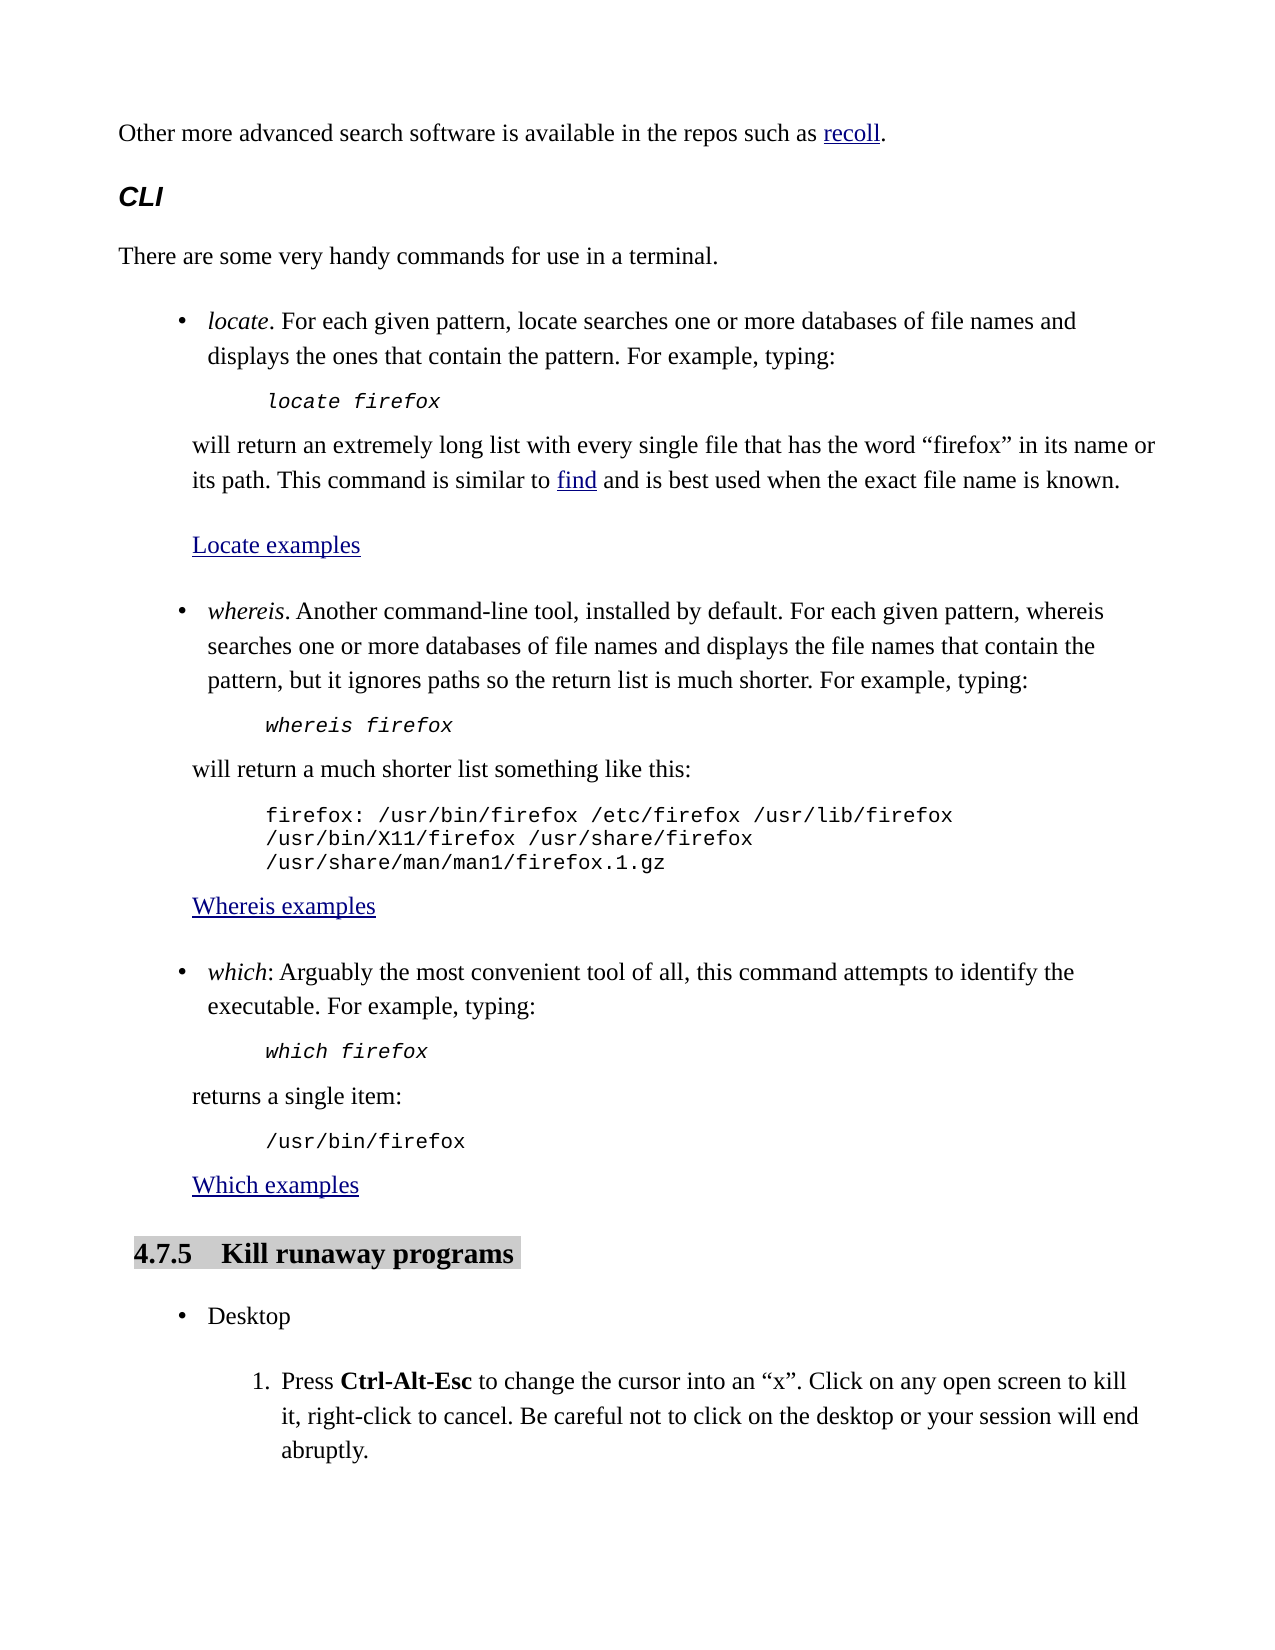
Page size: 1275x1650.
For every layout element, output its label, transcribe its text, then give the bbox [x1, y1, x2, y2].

list whereis firefox [236, 715, 1157, 739]
list firefox: /usr/bin/firefox /etc/firefox /usr/lib/firefox [236, 805, 1157, 828]
list which: Arguably the most convenient tool of all, this command attempts to identify the executable. For example, typing: [178, 957, 1141, 1020]
list returns a single item: [162, 1081, 1157, 1109]
list Which examples [162, 1170, 1157, 1199]
text There are some very handy commands for use in a terminal. [118, 241, 1157, 269]
list will return an extremely long list with every single file that has the word “firefox” in its name or its path. This command is similar to find and is best used when the exact file name is known. [162, 430, 1157, 493]
subtitle 4.7.5 Kill runaway programs [521, 1236, 1141, 1269]
list will return a much shorter list something like this: [162, 754, 1157, 783]
list Locate examples [162, 531, 1157, 559]
list /usr/bin/firefox [236, 1131, 1157, 1154]
list Press Ctrl-Alt-Esc to change the cursor into an “x”. Click on any open screen to kill it, right-click to cancel. Be careful not to click on the desktop or your session will end abruptly. [252, 1366, 1141, 1464]
list /usr/bin/X11/firefox /usr/share/firefox /usr/share/man/man1/firefox.1.gz [236, 828, 1157, 876]
list locate firefox [236, 391, 1157, 415]
subtitle CLI [118, 181, 1157, 213]
text Other more advanced search software is available in the repos such as recoll. [118, 118, 1157, 147]
list which firefox [236, 1042, 1157, 1065]
list whereis. Another command-line tool, installed by default. For each given pattern, whereis searches one or more databases of file names and displays the file names that contain the pattern, but it ignores paths so the return list is much shorter. For example, typing: [178, 596, 1141, 694]
list Whereis examples [162, 891, 1157, 920]
list locate. For each given pattern, locate searches one or more databases of file names and displays the ones that contain the pattern. For example, typing: [178, 306, 1141, 370]
list Desktop [178, 1301, 1141, 1329]
